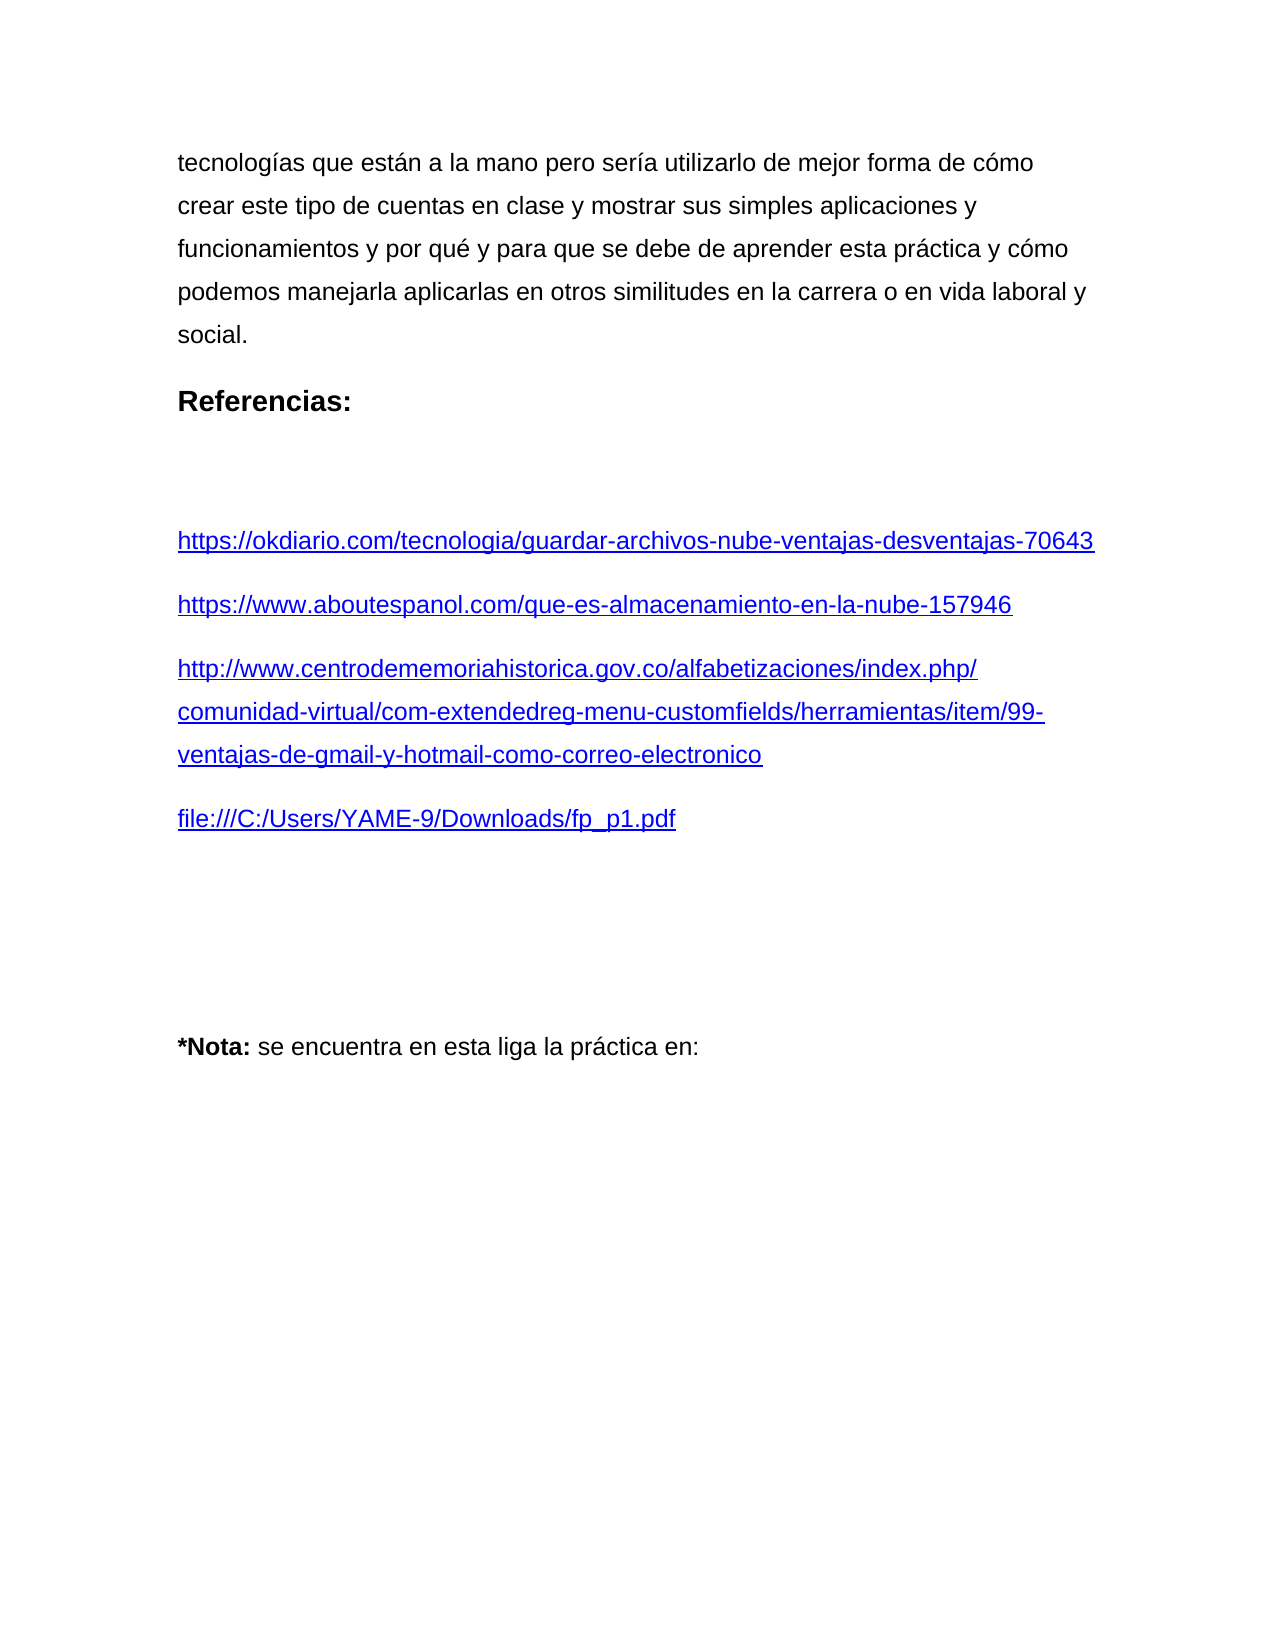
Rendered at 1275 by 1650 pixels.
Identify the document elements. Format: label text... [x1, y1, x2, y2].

text https://okdiario.com/tecnologia/guardar-archivos-nube-ventajas-desventajas-70643 [177, 526, 1098, 555]
text https://www.aboutespanol.com/que-es-almacenamiento-en-la-nube-157946 [177, 590, 1098, 619]
text file:///C:/Users/YAME-9/Downloads/fp_p1.pdf [177, 804, 1098, 833]
text *Nota: se encuentra en esta liga la práctica en: [177, 1032, 1098, 1061]
text tecnologías que están a la mano pero sería utilizarlo de mejor forma de cómo crear este tipo de cuentas en clase y mostrar sus simples aplicaciones y funcionamientos y por qué y para que se debe de aprender esta práctica y cómo podemos manejarla aplicarlas en otros similitudes en la carrera o en vida laboral y social. [177, 148, 1098, 349]
text Referencias: [177, 384, 1098, 418]
text http://www.centrodememoriahistorica.gov.co/alfabetizaciones/index.php/comunidad-virtual/com-extendedreg-menu-customfields/herramientas/item/99-ventajas-de-gmail-y-hotmail-como-correo-electronico [177, 654, 1098, 769]
